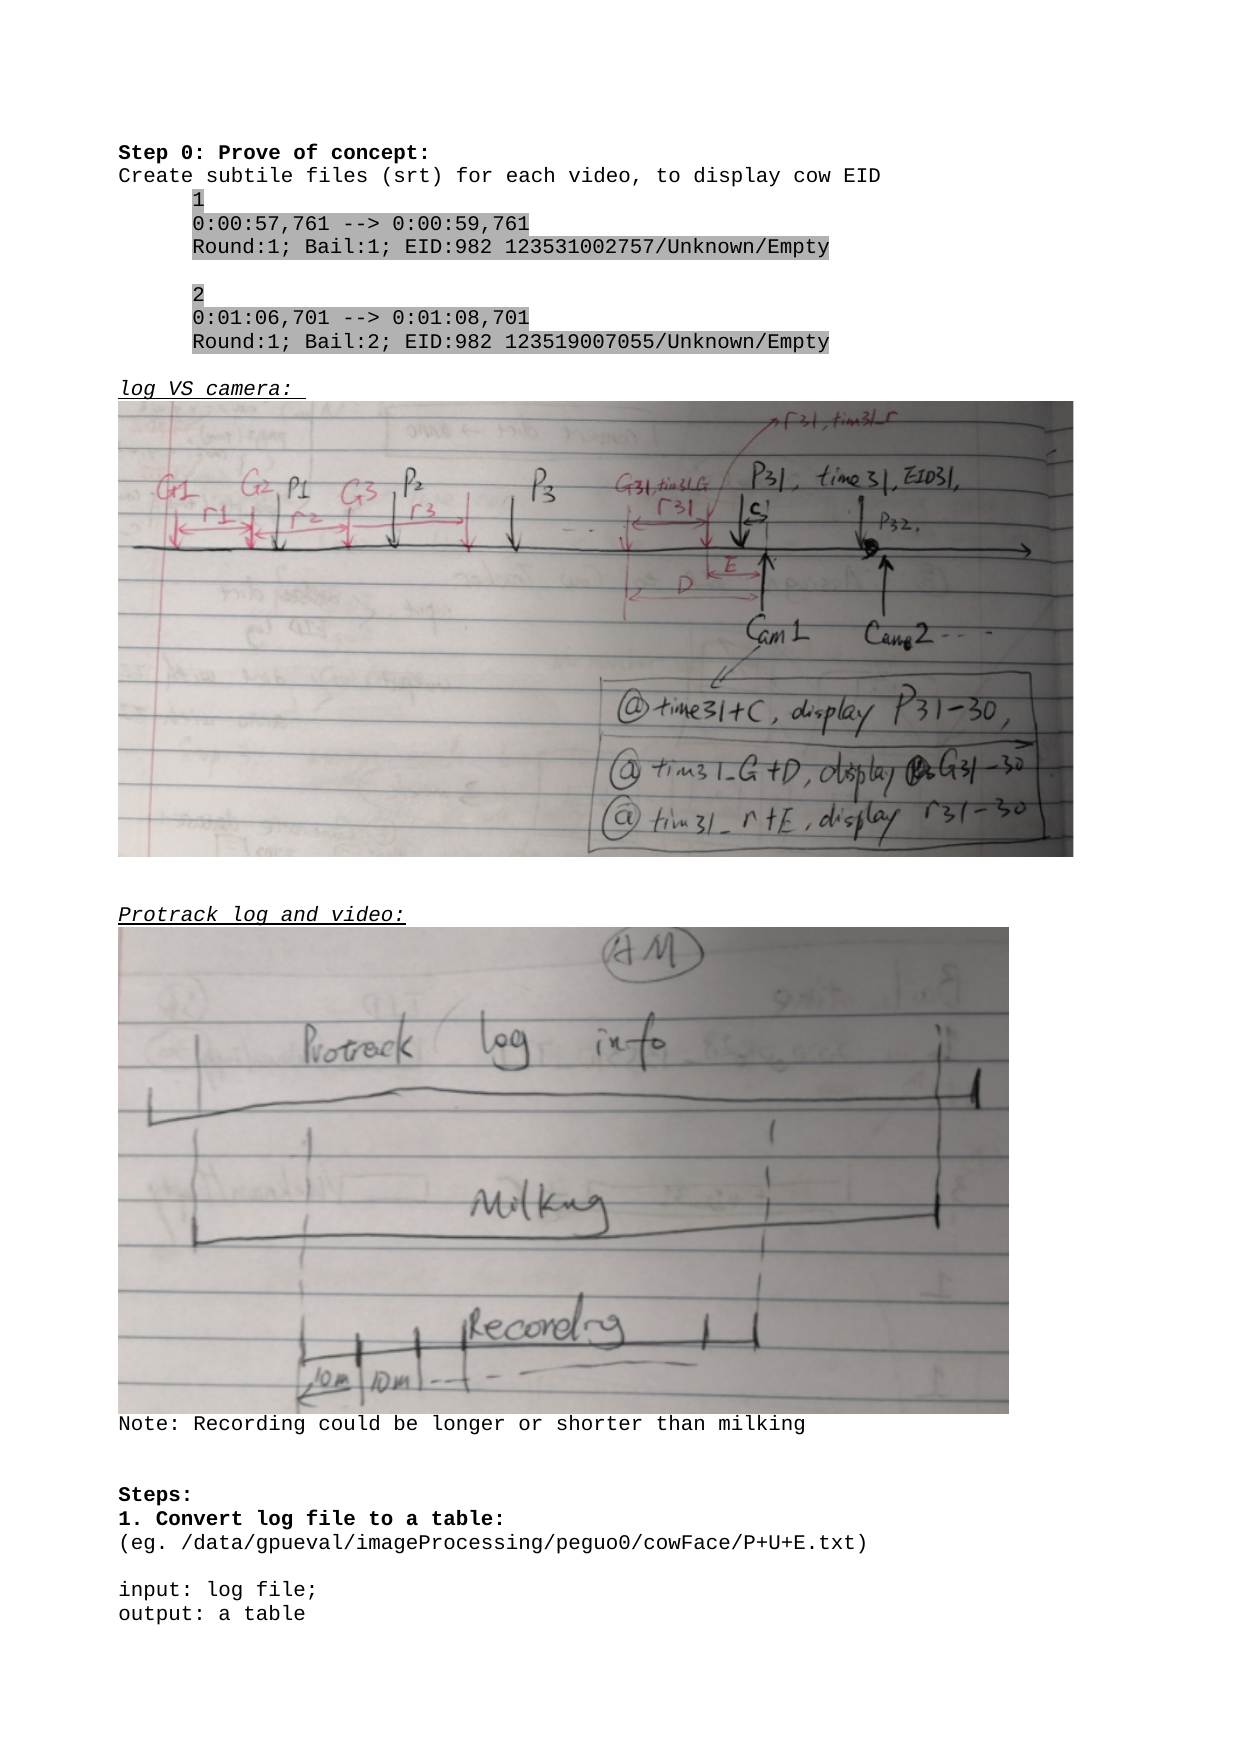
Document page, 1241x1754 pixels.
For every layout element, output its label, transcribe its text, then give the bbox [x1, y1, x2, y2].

picture [118, 401, 1074, 857]
text 1. Convert log file to a table: [118, 1508, 1122, 1532]
text Step 0: Prove of concept: [118, 142, 1122, 165]
text log VS camera: [118, 378, 1122, 402]
text 2 [192, 284, 1122, 307]
text Create subtile files (srt) for each video, to display cow EID [118, 165, 1122, 189]
text Round:1; Bail:1; EID:982 123531002757/Unknown/Empty [192, 236, 1122, 260]
picture [118, 927, 1009, 1414]
text input: log file; [118, 1579, 1122, 1603]
text (eg. /data/gpueval/imageProcessing/peguo0/cowFace/P+U+E.txt) [118, 1532, 1122, 1555]
text output: a table [118, 1603, 1122, 1626]
text Protrack log and video: [118, 904, 1122, 927]
text Round:1; Bail:2; EID:982 123519007055/Unknown/Empty [192, 331, 1122, 354]
text Steps: [118, 1484, 1122, 1508]
text 1 [192, 189, 1122, 213]
text Note: Recording could be longer or shorter than milking [118, 1413, 1122, 1437]
text 0:01:06,701 --> 0:01:08,701 [192, 307, 1122, 331]
text 0:00:57,761 --> 0:00:59,761 [192, 213, 1122, 236]
